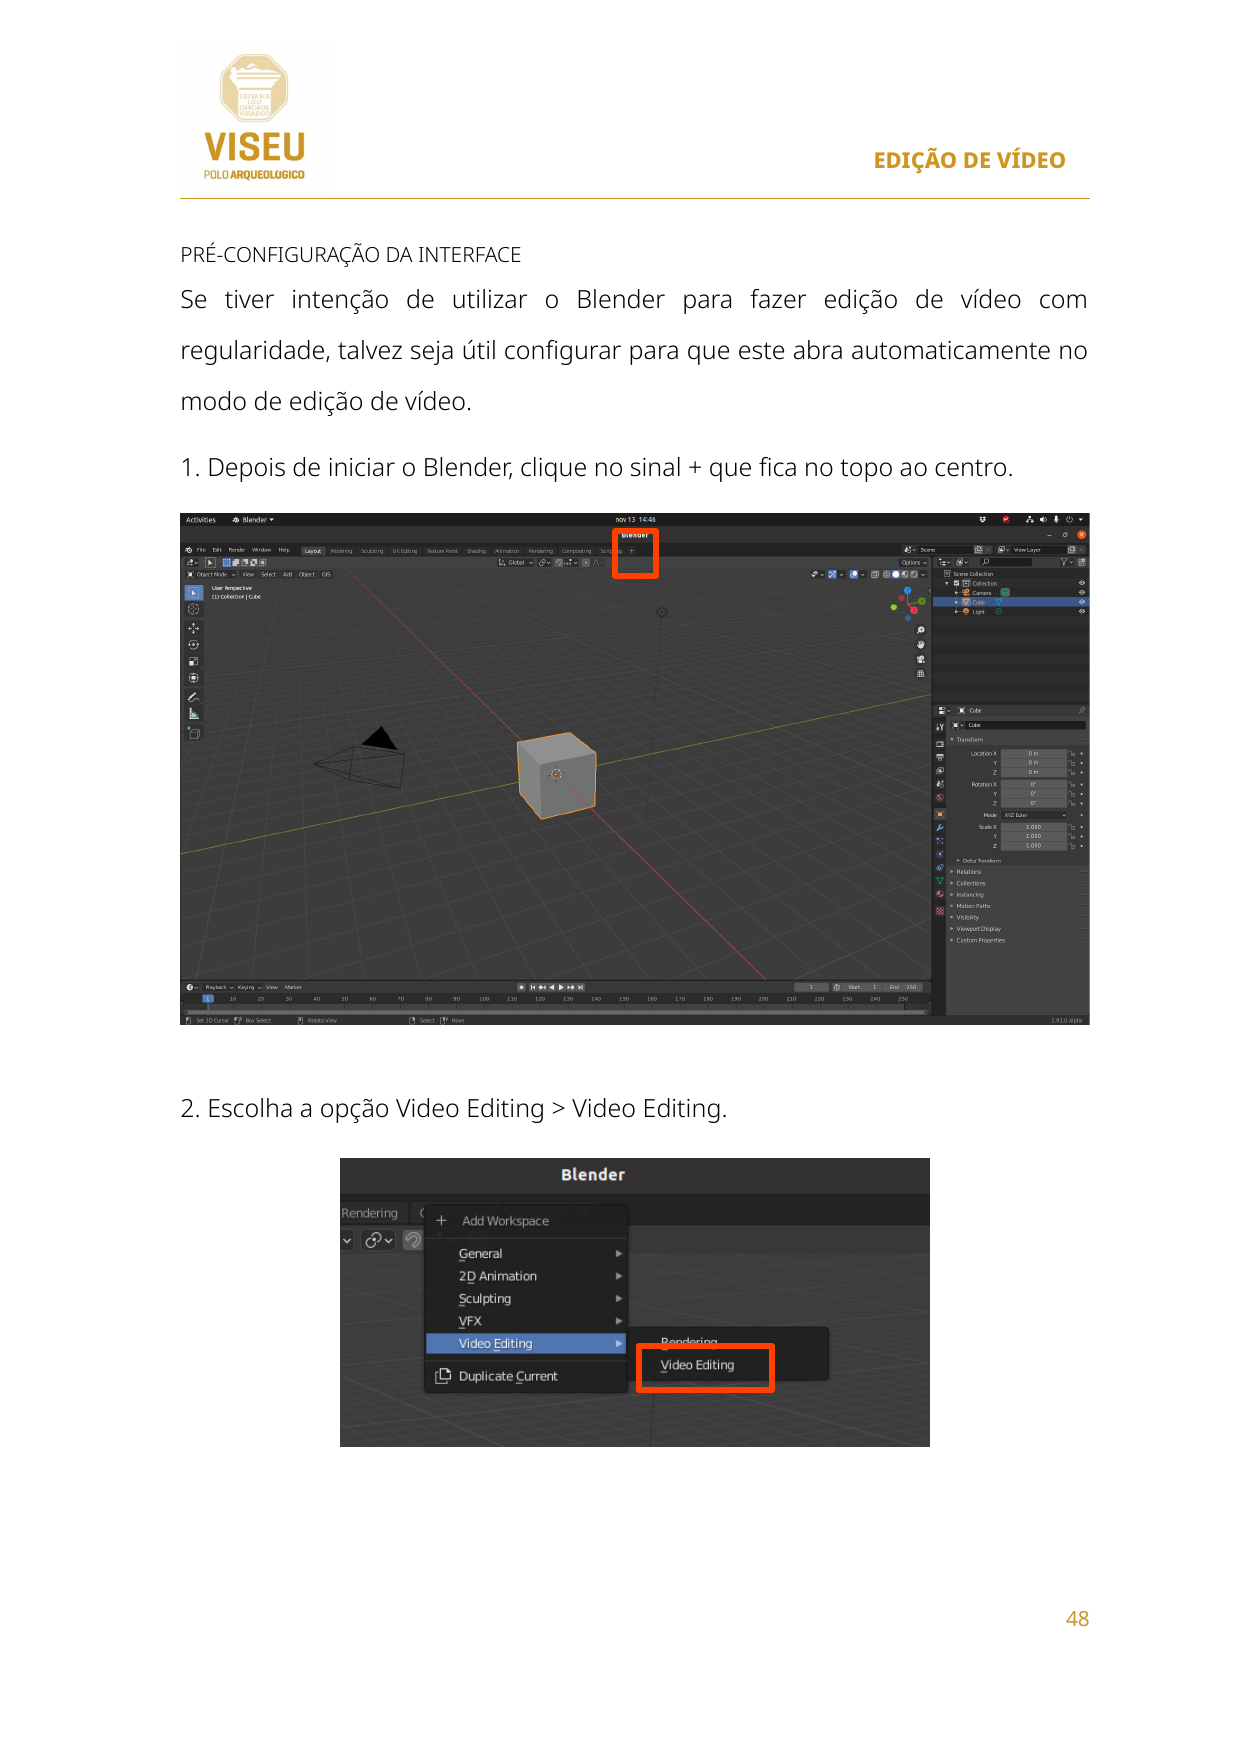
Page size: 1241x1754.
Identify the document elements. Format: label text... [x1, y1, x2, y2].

text Se tiver intenção de utilizar o Blender para fazer edição de vídeo com regularidade, talvez seja útil configurar para que este abra automaticamente no modo de edição de vídeo. [180, 282, 1090, 418]
subtitle Pré-configuração da Interface [180, 241, 1090, 269]
picture [340, 1158, 930, 1447]
text 1. Depois de iniciar o Blender, clique no sinal + que fica no topo ao centro. [180, 449, 1090, 483]
text 2. Escolha a opção Video Editing > Video Editing. [180, 1091, 1090, 1125]
picture [180, 513, 1090, 1025]
